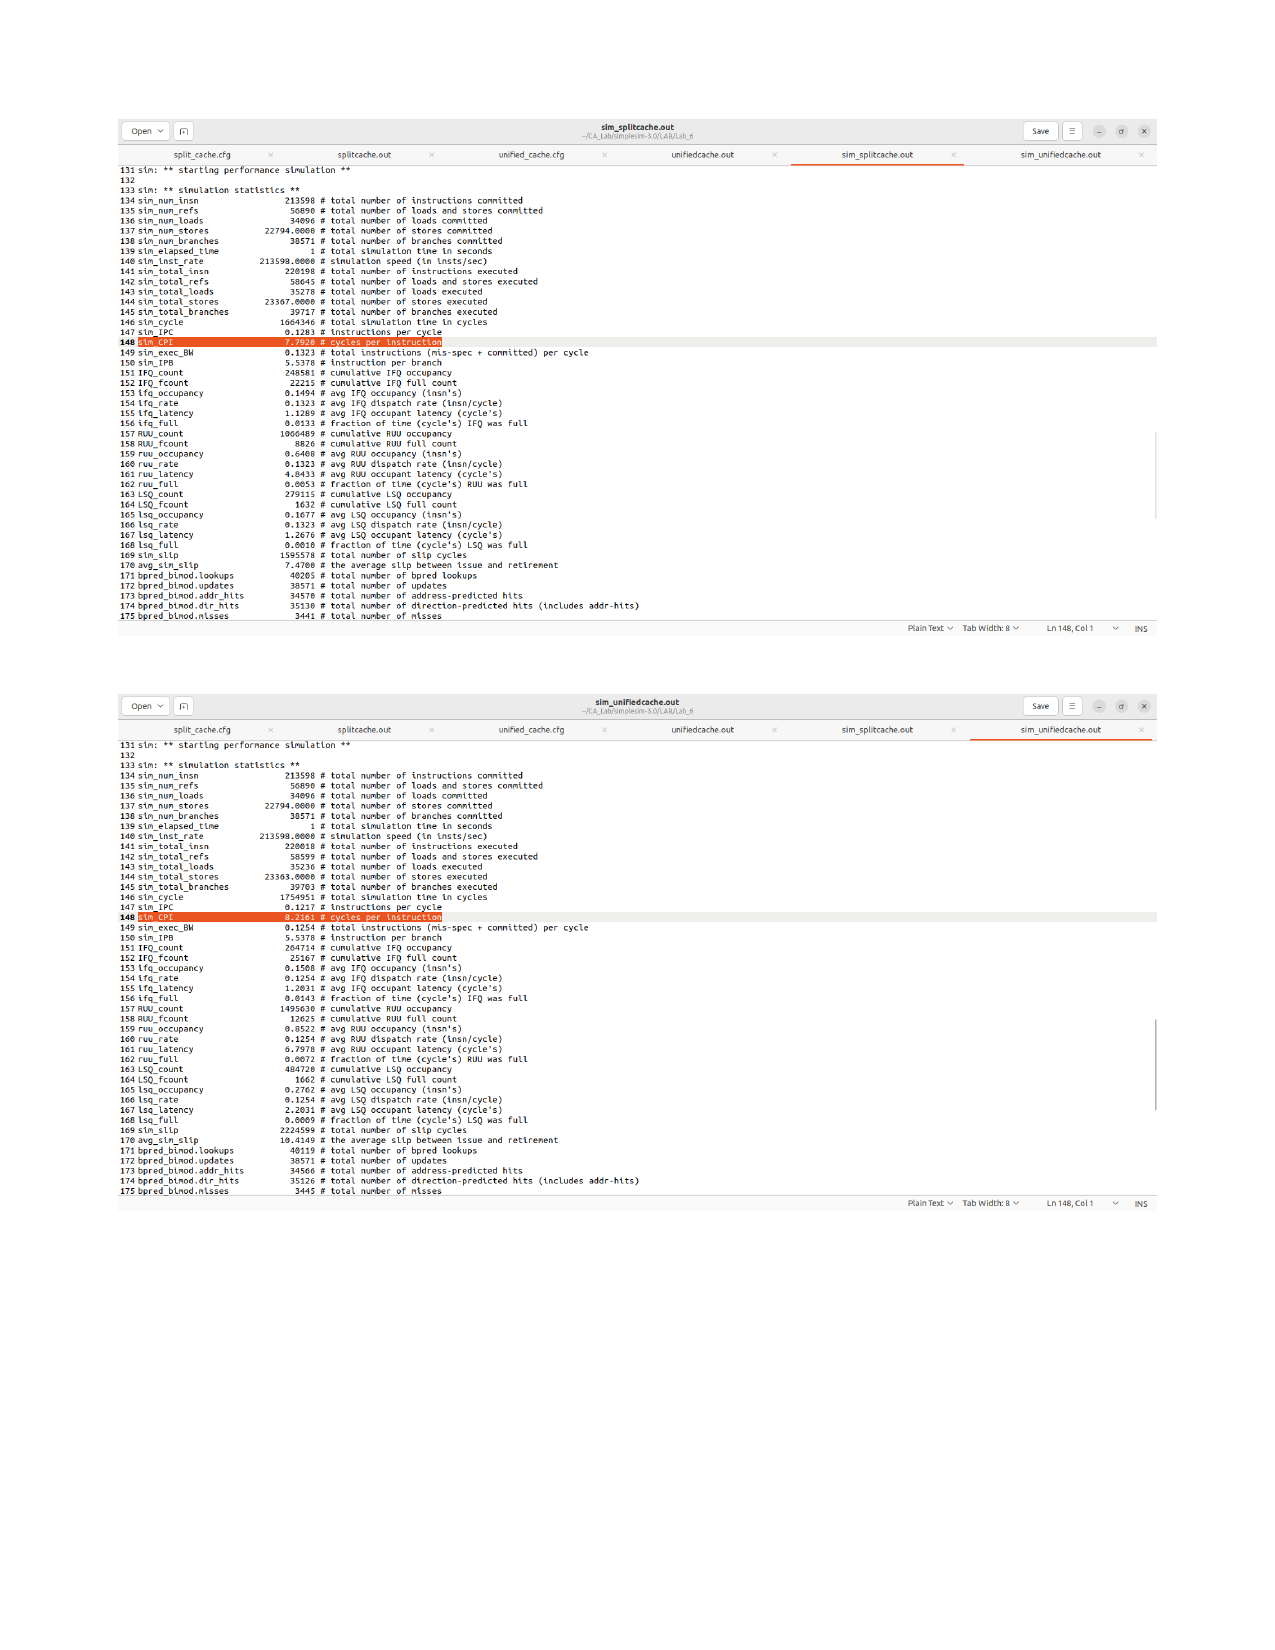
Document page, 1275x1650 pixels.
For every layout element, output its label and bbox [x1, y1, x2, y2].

picture [118, 118, 1157, 636]
picture [118, 693, 1157, 1211]
